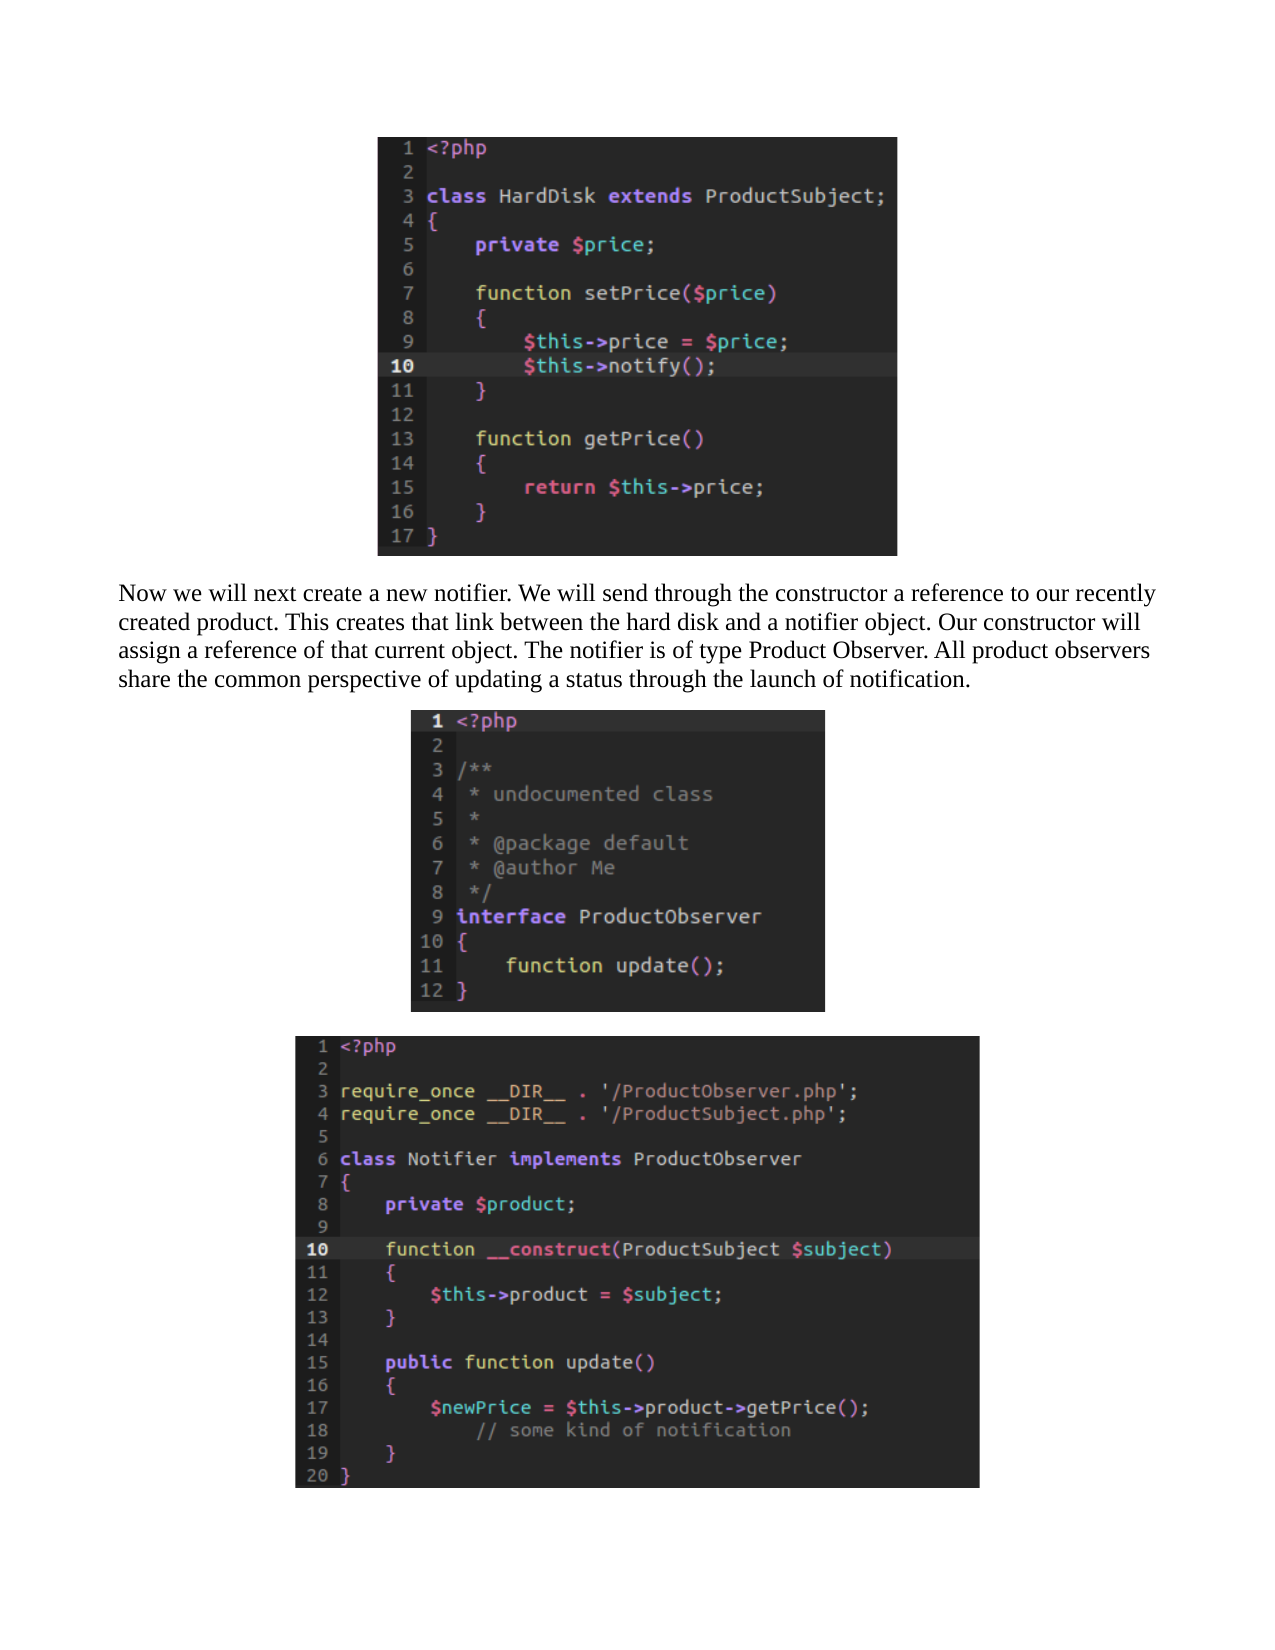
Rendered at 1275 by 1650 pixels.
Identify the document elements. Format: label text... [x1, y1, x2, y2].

picture [295, 1036, 980, 1488]
picture [377, 137, 898, 556]
text Now we will next create a new notifier. We will send through the constructor a reference to our recently created product. This creates that link between the hard disk and a notifier object. Our constructor will assign a reference of that current object. The notifier is of type Product Observer. All product observers share the common perspective of updating a status through the launch of notification. [118, 578, 1157, 693]
picture [410, 710, 826, 1012]
